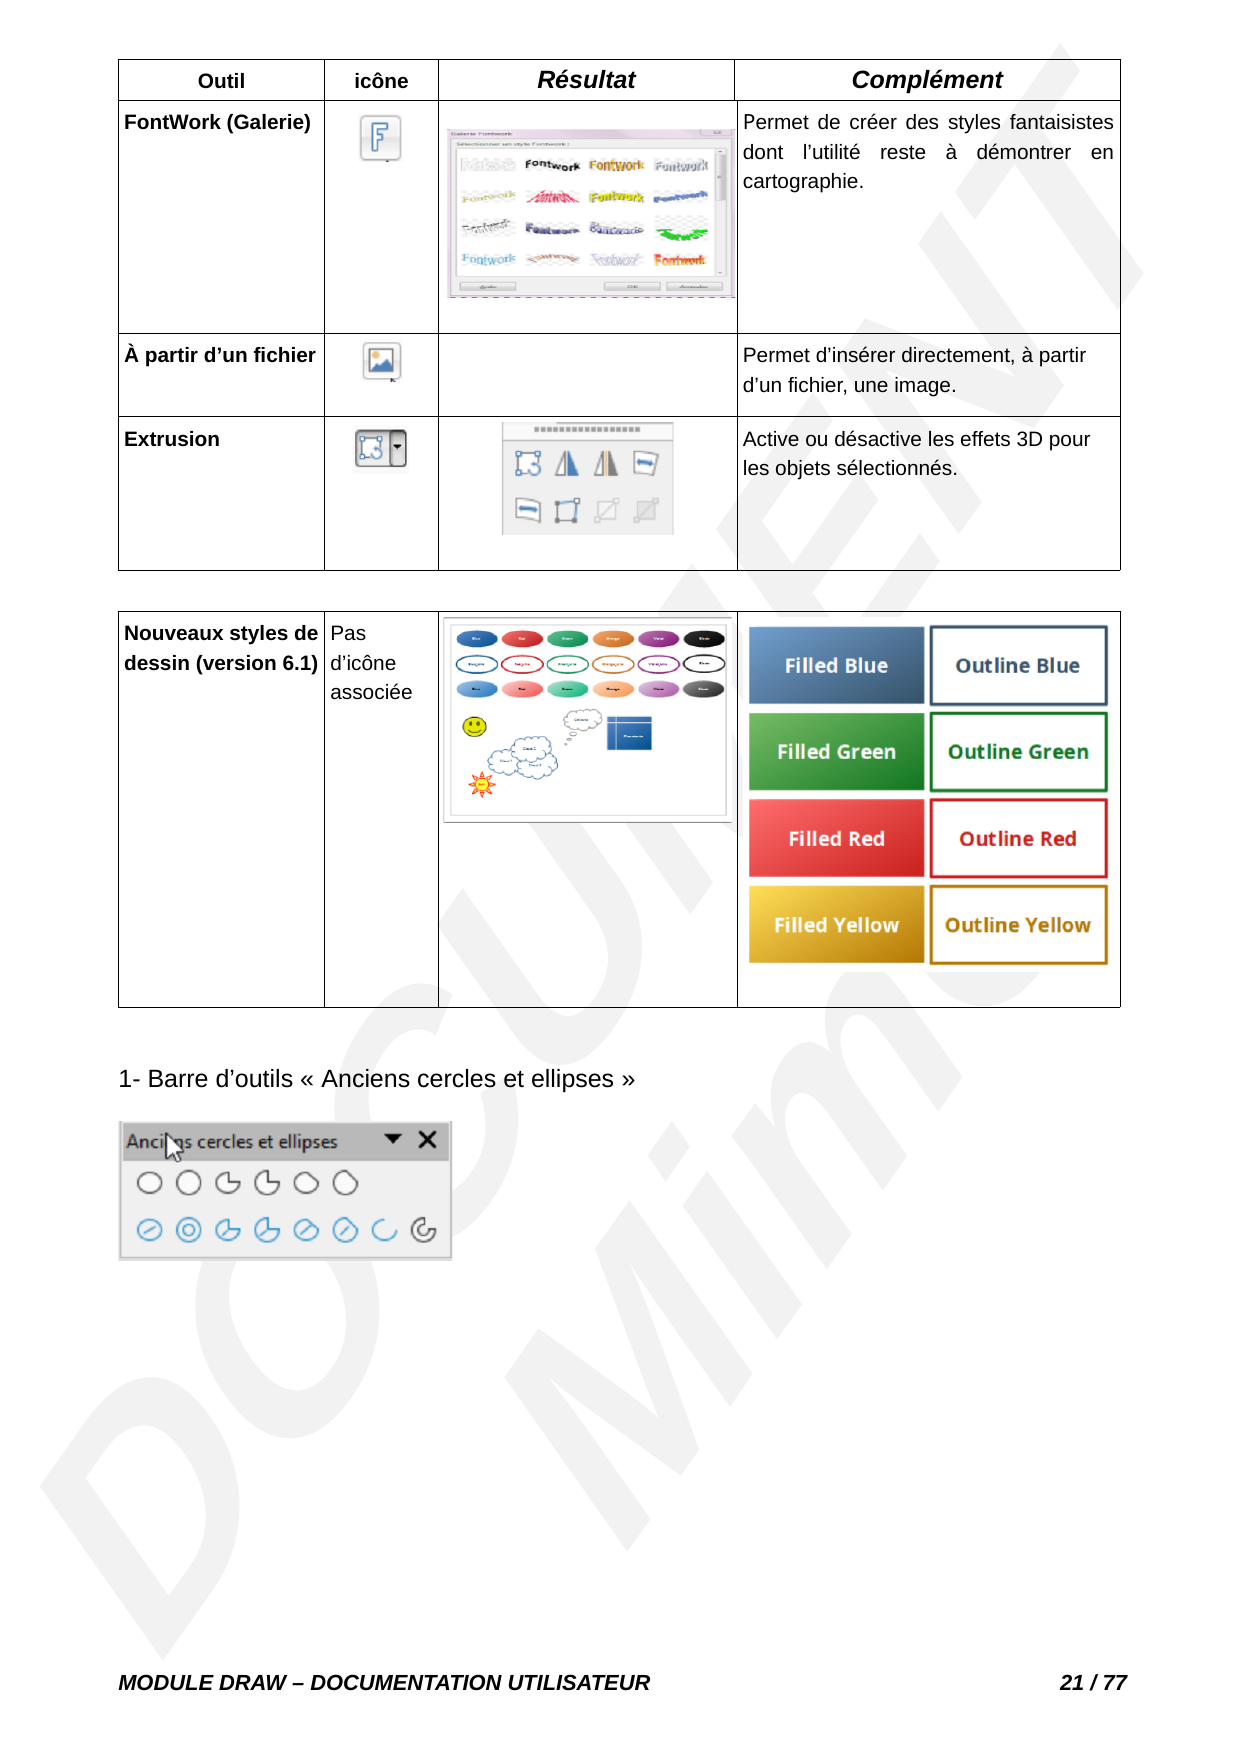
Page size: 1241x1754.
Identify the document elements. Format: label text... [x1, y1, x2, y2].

picture [352, 425, 409, 474]
table_cell [325, 334, 438, 416]
table_cell Permet d’insérer directement, à partir d’un fichier, une image. [738, 334, 1120, 416]
table_cell [439, 417, 737, 570]
table_cell Extrusion [119, 417, 324, 570]
picture [447, 129, 736, 298]
picture [443, 617, 732, 823]
picture [742, 617, 1115, 972]
table_cell [325, 417, 438, 570]
table_cell FontWork (Galerie) [119, 101, 324, 333]
text 1- Barre d’outils « Anciens cercles et ellipses » [118, 1064, 1122, 1093]
picture [359, 339, 403, 382]
table_cell [439, 101, 737, 333]
table_cell [439, 612, 737, 1007]
table_cell [325, 101, 438, 333]
table_cell [324, 571, 438, 611]
table_header icône [325, 60, 438, 100]
table_header Complément [735, 60, 1120, 100]
table_cell Nouveaux styles de dessin (version 6.1) [119, 612, 324, 1007]
table_cell [439, 334, 737, 416]
table_header Outil [119, 60, 324, 100]
table_cell [438, 571, 737, 611]
picture [358, 113, 404, 162]
table_cell [738, 612, 1120, 1007]
table_header Résultat [439, 60, 734, 100]
table_cell Permet de créer des styles fantaisistes dont l’utilité reste à démontrer en cartographie. [738, 101, 1120, 333]
picture [501, 422, 674, 535]
table_cell Active ou désactive les effets 3D pour les objets sélectionnés. [738, 417, 1120, 570]
table_cell [737, 571, 1120, 611]
table_cell [118, 571, 324, 611]
table_cell À partir d’un fichier [119, 334, 324, 416]
table_cell Pas d’icône associée [325, 612, 438, 1007]
picture [118, 1121, 453, 1261]
